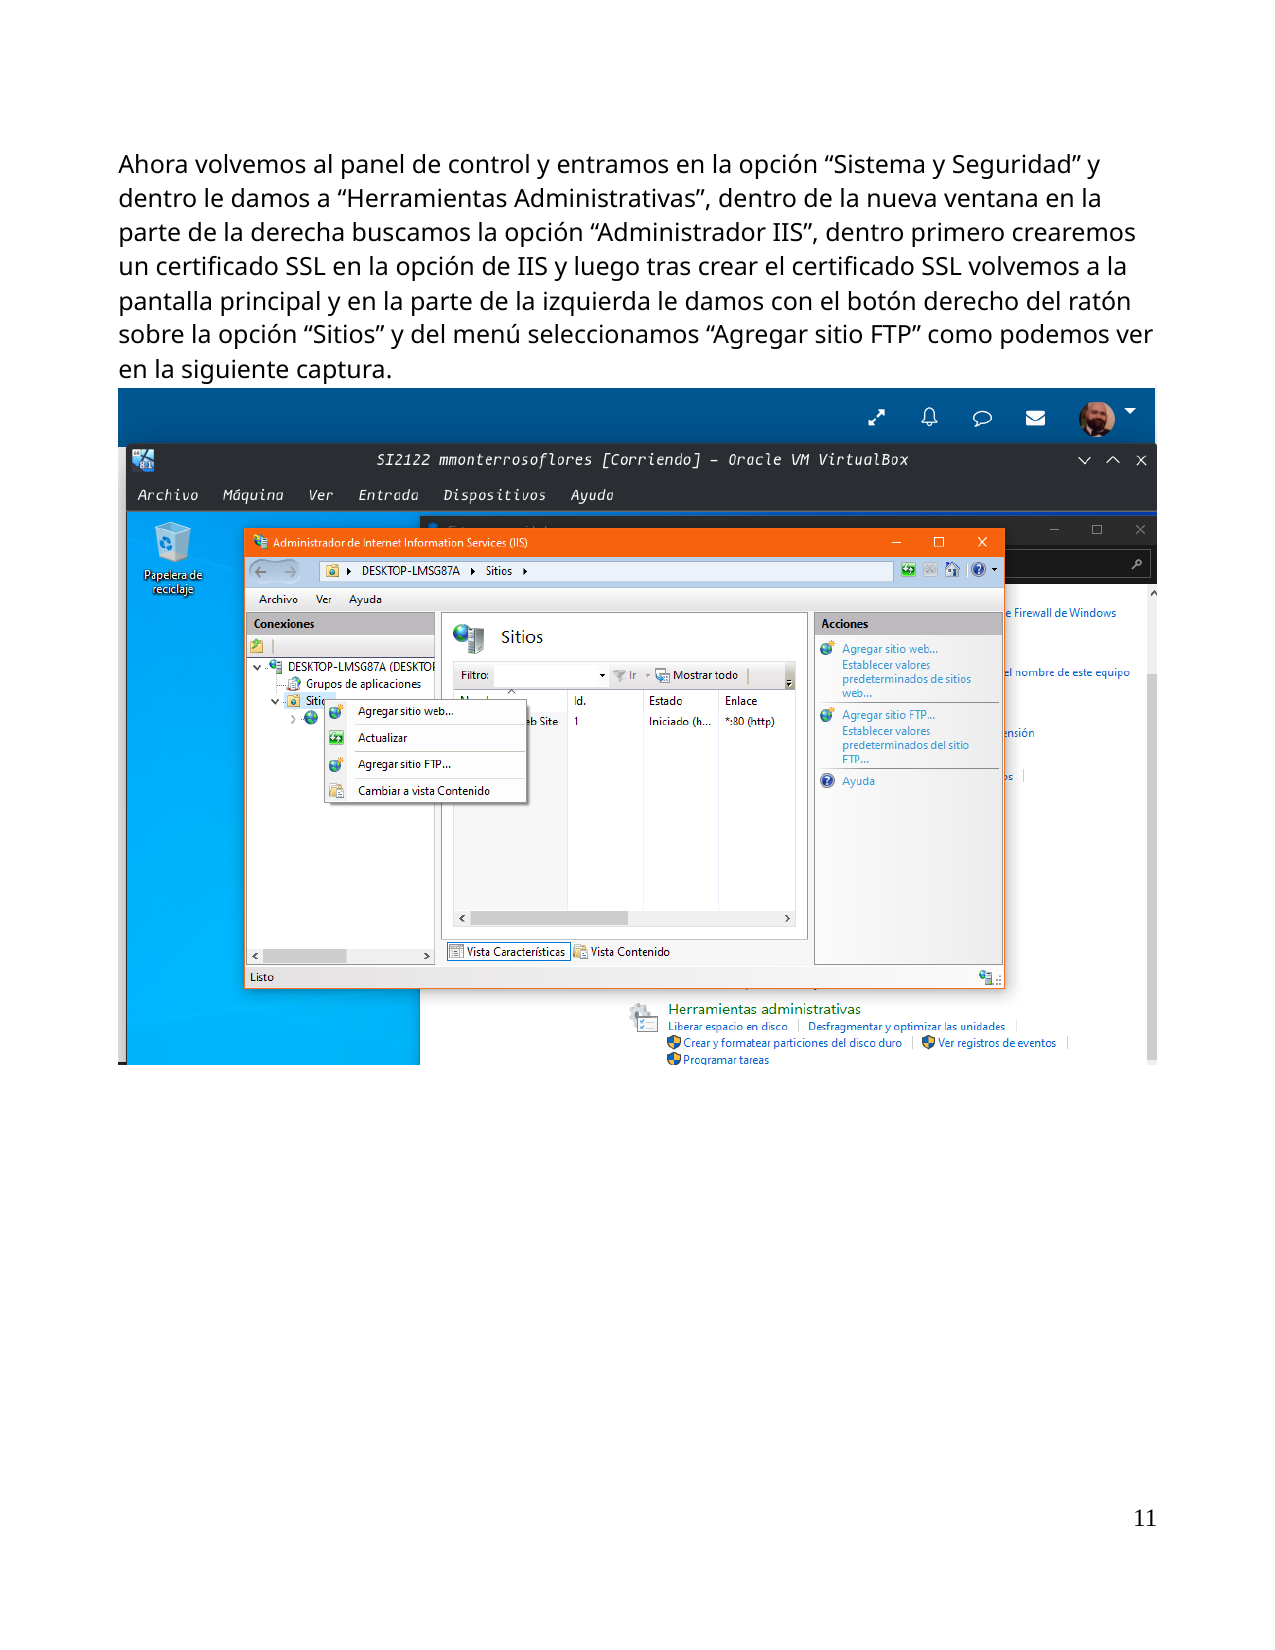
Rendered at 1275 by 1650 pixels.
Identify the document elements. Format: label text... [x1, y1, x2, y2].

picture [153, 574, 179, 581]
text Ahora volvemos al panel de control y entramos en la opción “Sistema y Seguridad” y dentro le damos a “Herramientas Administrativas”, dentro de la nueva ventana en la parte de la derecha buscamos la opción “Administrador IIS”, dentro primero crearemos un certificado SSL en la opción de IIS y luego tras crear el certificado SSL volvemos a la pantalla principal y en la parte de la izquierda le damos con el botón derecho del ratón sobre la opción “Sitios” y del menú seleccionamos “Agregar sitio FTP” como podemos ver en la siguiente captura. [118, 147, 1157, 385]
picture [177, 585, 191, 595]
picture [190, 571, 200, 578]
picture [156, 523, 190, 561]
picture [118, 385, 1157, 1065]
table_header [118, 1065, 1157, 1093]
